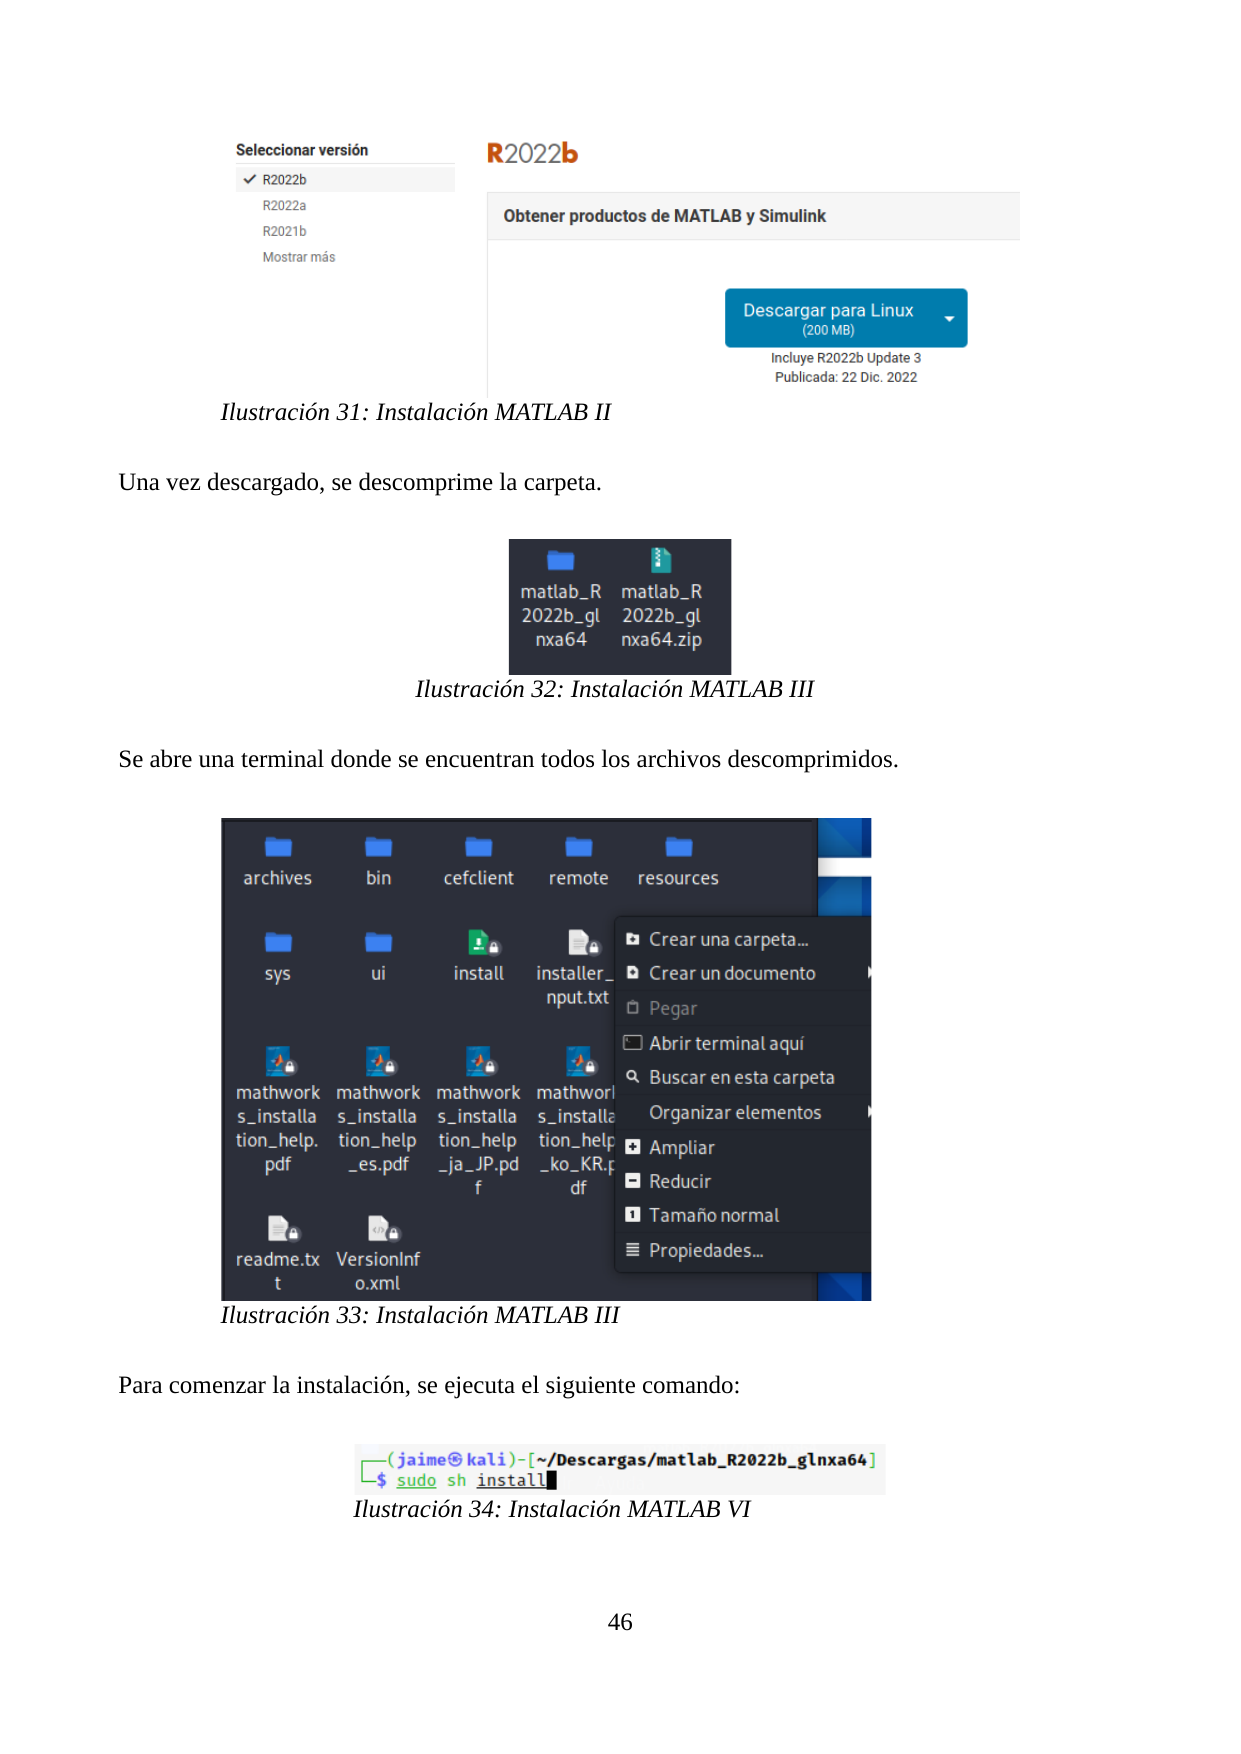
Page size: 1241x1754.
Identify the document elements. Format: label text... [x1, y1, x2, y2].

text Ilustración 31: Instalación MATLAB II [220, 398, 1020, 426]
text Ilustración 32: Instalación MATLAB III [415, 552, 825, 703]
text Una vez descargado, se descomprime la carpeta. [118, 467, 1122, 496]
text Se abre una terminal donde se encuentran todos los archivos descomprimidos. [118, 744, 1122, 773]
text Ilustración 33: Instalación MATLAB III [220, 831, 872, 1329]
text Ilustración 34: Instalación MATLAB VI [353, 1457, 887, 1523]
text Para comenzar la instalación, se ejecuta el siguiente comando: [118, 1370, 1122, 1399]
